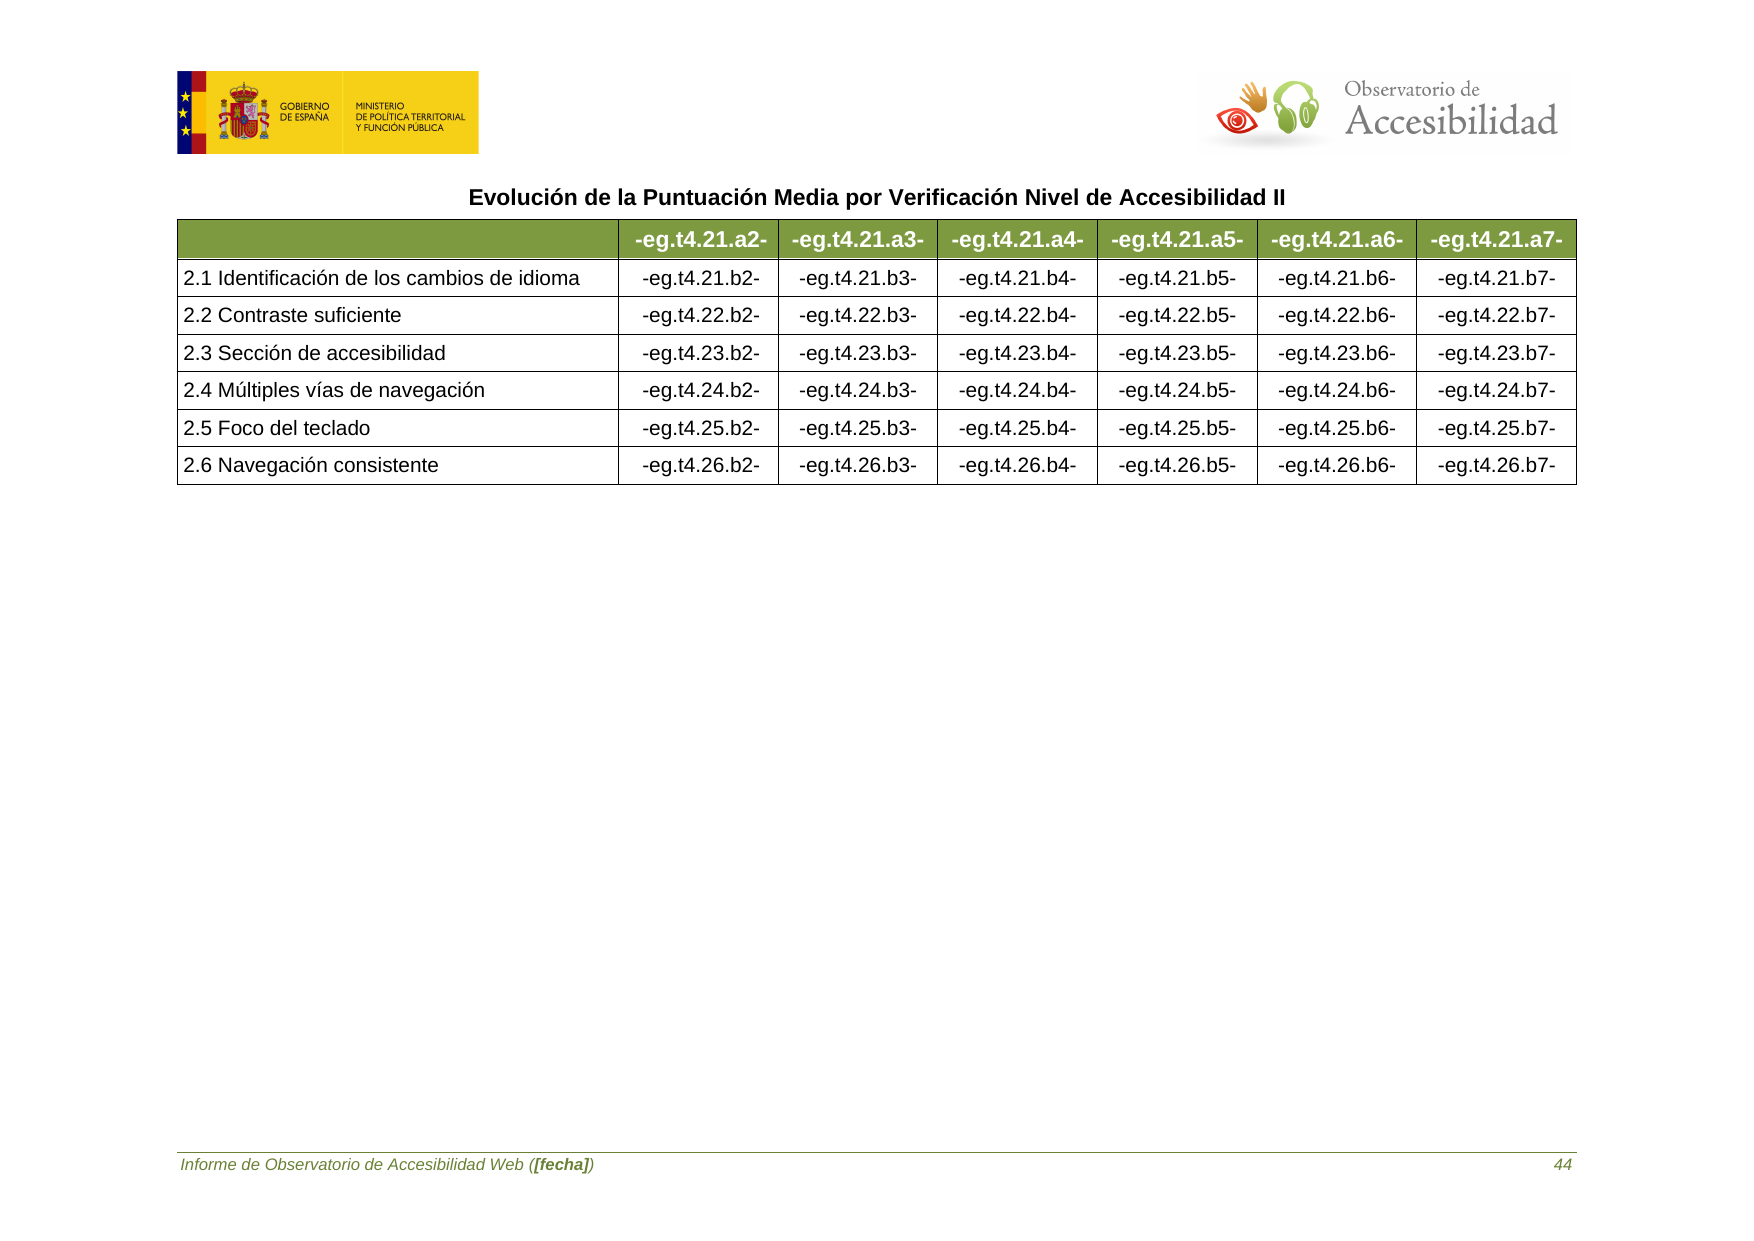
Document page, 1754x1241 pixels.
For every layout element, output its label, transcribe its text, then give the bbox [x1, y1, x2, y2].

picture [177, 71, 479, 154]
table_cell -eg.t4.23.b2- [619, 335, 778, 371]
table_cell -eg.t4.24.b5- [1098, 372, 1257, 408]
table_cell -eg.t4.25.b5- [1098, 410, 1257, 446]
table_cell -eg.t4.26.b2- [619, 447, 778, 483]
table_cell -eg.t4.24.b4- [938, 372, 1097, 408]
table_cell -eg.t4.21.b2- [619, 260, 778, 296]
table_header -eg.t4.21.a3- [779, 220, 937, 258]
table_header -eg.t4.21.a4- [938, 220, 1097, 258]
table_cell -eg.t4.23.b6- [1258, 335, 1416, 371]
table_cell -eg.t4.22.b7- [1417, 297, 1576, 333]
text Evolución de la Puntuación Media por Verificación Nivel de Accesibilidad II [177, 184, 1577, 211]
table_cell -eg.t4.25.b4- [938, 410, 1097, 446]
table_header -eg.t4.21.a6- [1258, 220, 1416, 258]
table_cell -eg.t4.25.b6- [1258, 410, 1416, 446]
table_cell -eg.t4.23.b5- [1098, 335, 1257, 371]
table_cell -eg.t4.21.b3- [779, 260, 937, 296]
picture [1196, 72, 1572, 154]
table_cell -eg.t4.22.b5- [1098, 297, 1257, 333]
table_cell -eg.t4.26.b3- [779, 447, 937, 483]
table_cell -eg.t4.21.b4- [938, 260, 1097, 296]
table_cell -eg.t4.22.b2- [619, 297, 778, 333]
table_cell -eg.t4.23.b4- [938, 335, 1097, 371]
table_header -eg.t4.21.a5- [1098, 220, 1257, 258]
table_cell -eg.t4.25.b7- [1417, 410, 1576, 446]
table_cell -eg.t4.25.b2- [619, 410, 778, 446]
table_cell -eg.t4.21.b7- [1417, 260, 1576, 296]
table_cell -eg.t4.24.b7- [1417, 372, 1576, 408]
table_header [178, 220, 618, 258]
table_cell 2.3 Sección de accesibilidad [178, 335, 618, 371]
table_cell -eg.t4.23.b7- [1417, 335, 1576, 371]
table_cell -eg.t4.24.b2- [619, 372, 778, 408]
table_cell 2.4 Múltiples vías de navegación [178, 372, 618, 408]
table_header -eg.t4.21.a7- [1417, 220, 1576, 258]
table_cell 2.2 Contraste suficiente [178, 297, 618, 333]
table_cell -eg.t4.26.b5- [1098, 447, 1257, 483]
table_cell -eg.t4.24.b6- [1258, 372, 1416, 408]
table_cell -eg.t4.24.b3- [779, 372, 937, 408]
table_cell -eg.t4.22.b3- [779, 297, 937, 333]
table_cell 2.6 Navegación consistente [178, 447, 618, 483]
table_cell 2.1 Identificación de los cambios de idioma [178, 260, 618, 296]
table_cell -eg.t4.22.b6- [1258, 297, 1416, 333]
table_cell -eg.t4.26.b6- [1258, 447, 1416, 483]
table_cell 2.5 Foco del teclado [178, 410, 618, 446]
table_header -eg.t4.21.a2- [619, 220, 778, 258]
table_cell -eg.t4.22.b4- [938, 297, 1097, 333]
table_cell -eg.t4.21.b5- [1098, 260, 1257, 296]
table_cell -eg.t4.26.b4- [938, 447, 1097, 483]
table_cell -eg.t4.26.b7- [1417, 447, 1576, 483]
table_cell -eg.t4.23.b3- [779, 335, 937, 371]
table_cell -eg.t4.25.b3- [779, 410, 937, 446]
table_cell -eg.t4.21.b6- [1258, 260, 1416, 296]
